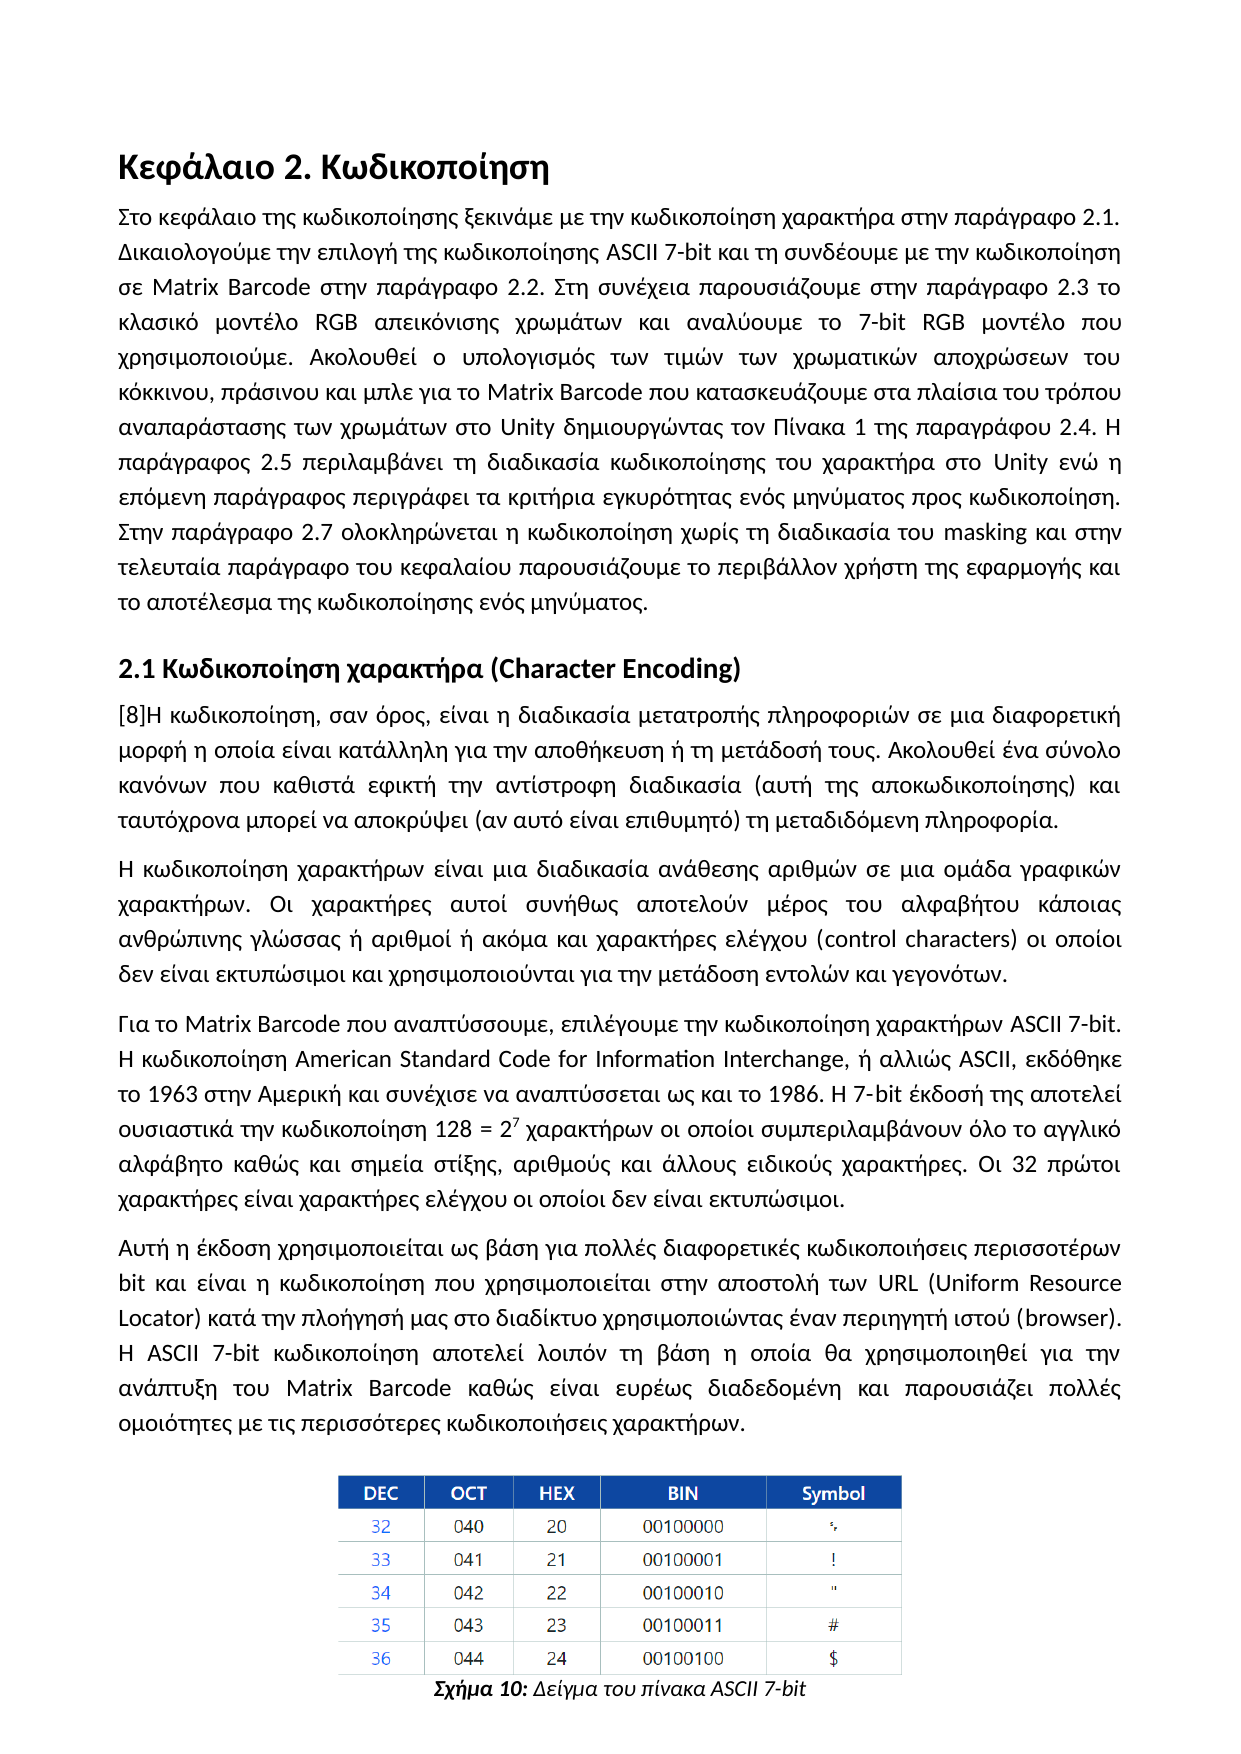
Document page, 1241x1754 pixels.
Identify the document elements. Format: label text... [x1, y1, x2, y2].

text Η κωδικοποίηση χαρακτήρων είναι μια διαδικασία ανάθεσης αριθμών σε μια ομάδα γραφικών χαρακτήρων. Οι χαρακτήρες αυτοί συνήθως αποτελούν μέρος του αλφαβήτου κάποιας ανθρώπινης γλώσσας ή αριθμοί ή ακόμα και χαρακτήρες ελέγχου (control characters) οι οποίοι δεν είναι εκτυπώσιμοι και χρησιμοποιούνται για την μετάδοση εντολών και γεγονότων. [118, 853, 1122, 989]
text Σχήμα 10: Δείγμα του πίνακα ASCII 7-bit [338, 1675, 902, 1702]
text Για το Matrix Barcode που αναπτύσσουμε, επιλέγουμε την κωδικοποίηση χαρακτήρων ASCII 7-bit. Η κωδικοποίηση American Standard Code for Information Interchange, ή αλλιώς ASCII, εκδόθηκε το 1963 στην Αμερική και συνέχισε να αναπτύσσεται ως και το 1986. Η 7-bit έκδοσή της αποτελεί ουσιαστικά την κωδικοποίηση 128 = 27 χαρακτήρων οι οποίοι συμπεριλαμβάνουν όλο το αγγλικό αλφάβητο καθώς και σημεία στίξης, αριθμούς και άλλους ειδικούς χαρακτήρες. Οι 32 πρώτοι χαρακτήρες είναι χαρακτήρες ελέγχου οι οποίοι δεν είναι εκτυπώσιμοι. [118, 1008, 1122, 1213]
subtitle 2.1 Κωδικοποίηση χαρακτήρα (Character Encoding) [118, 651, 1122, 686]
picture [338, 1475, 902, 1675]
subtitle Κεφάλαιο 2. Κωδικοποίηση [118, 143, 1122, 189]
text Αυτή η έκδοση χρησιμοποιείται ως βάση για πολλές διαφορετικές κωδικοποιήσεις περισσοτέρων bit και είναι η κωδικοποίηση που χρησιμοποιείται στην αποστολή των URL (Uniform Resource Locator) κατά την πλοήγησή μας στο διαδίκτυο χρησιμοποιώντας έναν περιηγητή ιστού (browser). Η ASCII 7-bit κωδικοποίηση αποτελεί λοιπόν τη βάση η οποία θα χρησιμοποιηθεί για την ανάπτυξη του Matrix Barcode καθώς είναι ευρέως διαδεδομένη και παρουσιάζει πολλές ομοιότητες με τις περισσότερες κωδικοποιήσεις χαρακτήρων. [118, 1232, 1122, 1438]
text [8]Η κωδικοποίηση, σαν όρος, είναι η διαδικασία μετατροπής πληροφοριών σε μια διαφορετική μορφή η οποία είναι κατάλληλη για την αποθήκευση ή τη μετάδοσή τους. Ακολουθεί ένα σύνολο κανόνων που καθιστά εφικτή την αντίστροφη διαδικασία (αυτή της αποκωδικοποίησης) και ταυτόχρονα μπορεί να αποκρύψει (αν αυτό είναι επιθυμητό) τη μεταδιδόμενη πληροφορία. [118, 699, 1122, 834]
text Στο κεφάλαιο της κωδικοποίησης ξεκινάμε με την κωδικοποίηση χαρακτήρα στην παράγραφο 2.1. Δικαιολογούμε την επιλογή της κωδικοποίησης ASCII 7-bit και τη συνδέουμε με την κωδικοποίηση σε Matrix Barcode στην παράγραφο 2.2. Στη συνέχεια παρουσιάζουμε στην παράγραφο 2.3 το κλασικό μοντέλο RGB απεικόνισης χρωμάτων και αναλύουμε το 7-bit RGB μοντέλο που χρησιμοποιούμε. Ακολουθεί ο υπολογισμός των τιμών των χρωματικών αποχρώσεων του κόκκινου, πράσινου και μπλε για το Matrix Barcode που κατασκευάζουμε στα πλαίσια του τρόπου αναπαράστασης των χρωμάτων στο Unity δημιουργώντας τον Πίνακα 1 της παραγράφου 2.4. Η παράγραφος 2.5 περιλαμβάνει τη διαδικασία κωδικοποίησης του χαρακτήρα στο Unity ενώ η επόμενη παράγραφος περιγράφει τα κριτήρια εγκυρότητας ενός μηνύματος προς κωδικοποίηση. Στην παράγραφο 2.7 ολοκληρώνεται η κωδικοποίηση χωρίς τη διαδικασία του masking και στην τελευταία παράγραφο του κεφαλαίου παρουσιάζουμε το περιβάλλον χρήστη της εφαρμογής και το αποτέλεσμα της κωδικοποίησης ενός μηνύματος. [118, 201, 1122, 617]
